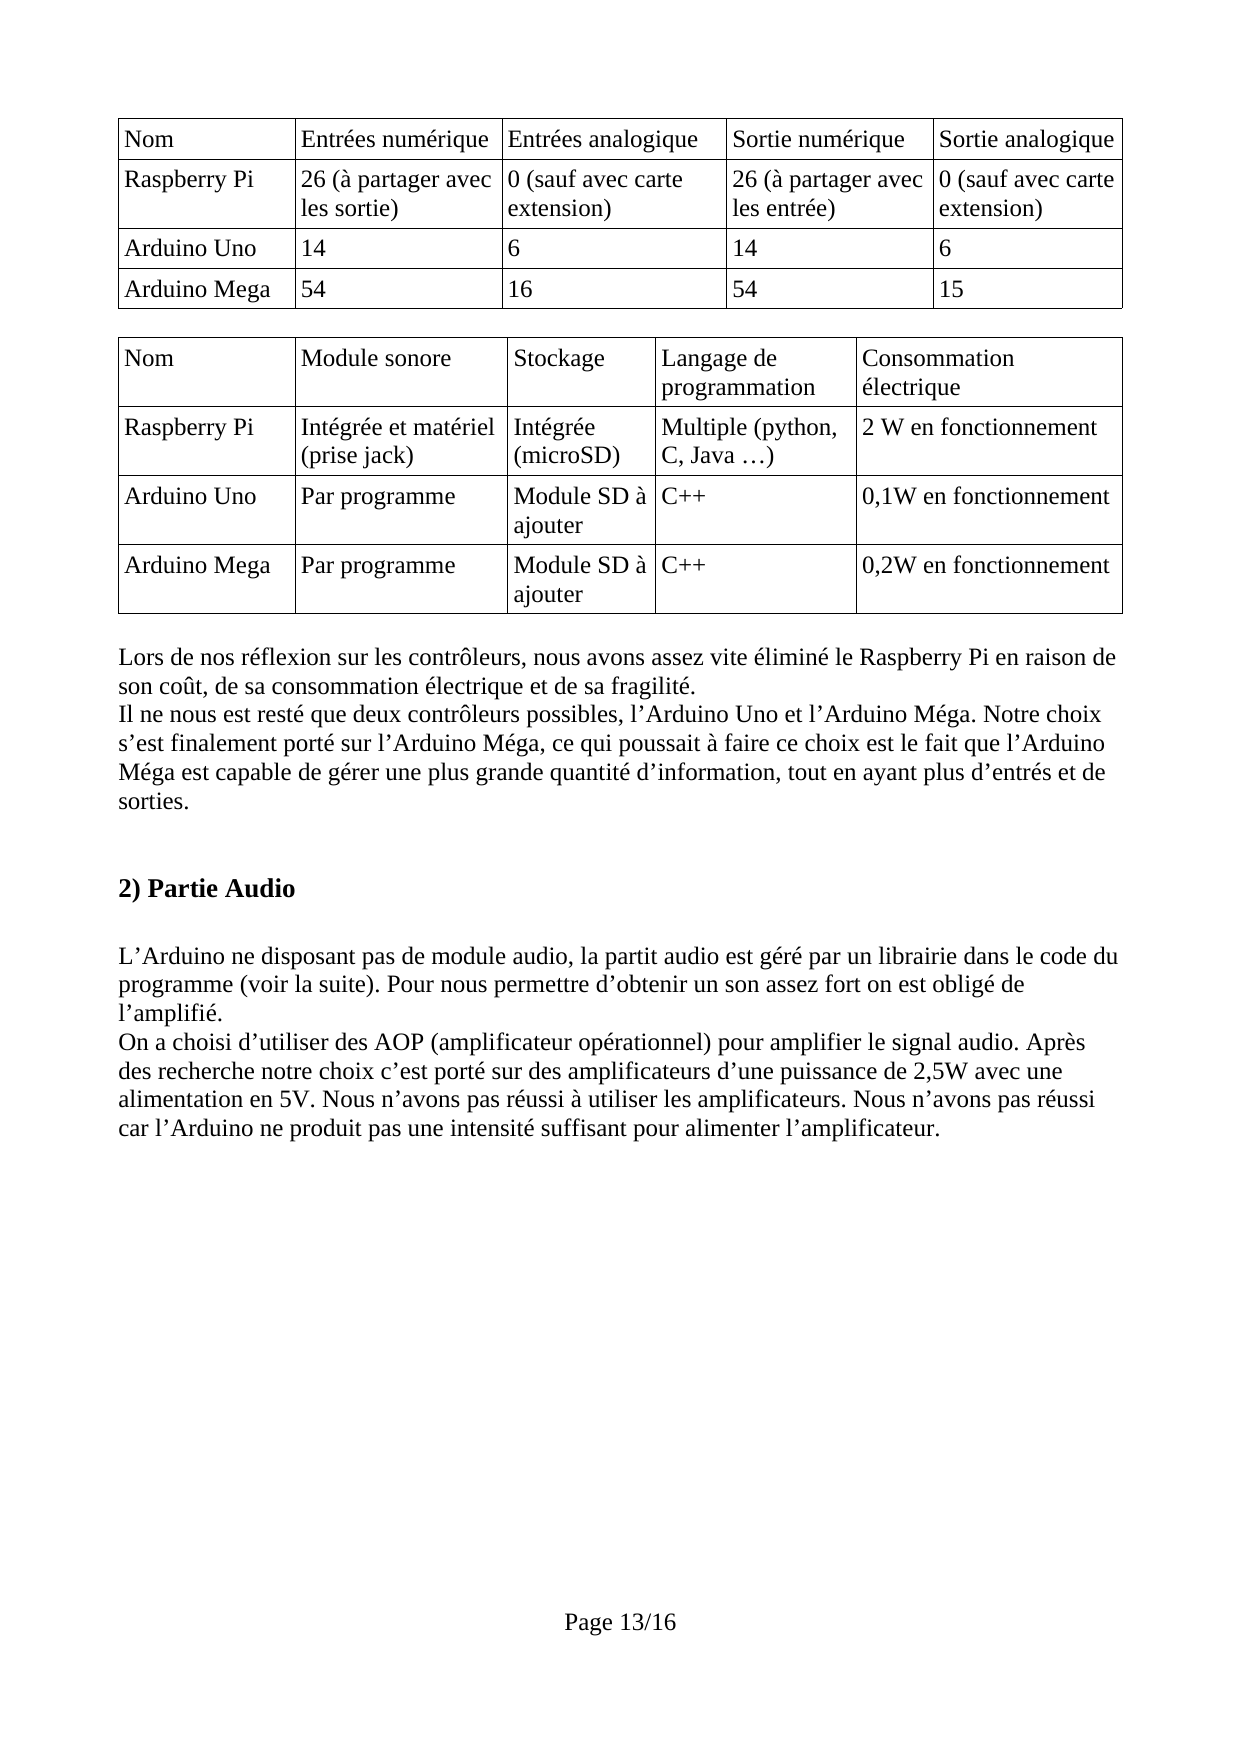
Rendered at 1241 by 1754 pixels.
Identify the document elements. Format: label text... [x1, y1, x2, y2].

table_cell 14 [296, 229, 502, 268]
text L’Arduino ne disposant pas de module audio, la partit audio est géré par un librairie dans le code du programme (voir la suite). Pour nous permettre d’obtenir un son assez fort on est obligé de l’amplifié. [118, 941, 1122, 1027]
table_cell 15 [934, 269, 1122, 308]
table_cell 16 [503, 269, 726, 308]
table_header Stockage [508, 338, 655, 406]
table_header Entrées analogique [503, 119, 726, 158]
table_cell Arduino Uno [119, 476, 295, 544]
table_cell C++ [656, 545, 856, 613]
table_cell 6 [934, 229, 1122, 268]
table_cell 26 (à partager avec les entrée) [727, 160, 933, 227]
table_header Sortie numérique [727, 119, 933, 158]
table_cell 0 (sauf avec carte extension) [934, 160, 1122, 227]
table_header Module sonore [296, 338, 507, 406]
text Il ne nous est resté que deux contrôleurs possibles, l’Arduino Uno et l’Arduino Méga. Notre choix s’est finalement porté sur l’Arduino Méga, ce qui poussait à faire ce choix est le fait que l’Arduino Méga est capable de gérer une plus grande quantité d’information, tout en ayant plus d’entrés et de sorties. [118, 699, 1122, 814]
table_cell 2 W en fonctionnement [857, 407, 1122, 475]
table_cell 6 [503, 229, 726, 268]
table_cell 54 [296, 269, 502, 308]
table_cell Module SD à ajouter [508, 545, 655, 613]
table_header Langage de programmation [656, 338, 856, 406]
table_header Consommation électrique [857, 338, 1122, 406]
table_cell Raspberry Pi [119, 160, 295, 227]
table_header Entrées numérique [296, 119, 502, 158]
table_cell 54 [727, 269, 933, 308]
table_cell Raspberry Pi [119, 407, 295, 475]
table_header Nom [119, 119, 295, 158]
table_header Nom [119, 338, 295, 406]
table_cell C++ [656, 476, 856, 544]
text On a choisi d’utiliser des AOP (amplificateur opérationnel) pour amplifier le signal audio. Après des recherche notre choix c’est porté sur des amplificateurs d’une puissance de 2,5W avec une alimentation en 5V. Nous n’avons pas réussi à utiliser les amplificateurs. Nous n’avons pas réussi car l’Arduino ne produit pas une intensité suffisant pour alimenter l’amplificateur. [118, 1027, 1122, 1142]
table_header Sortie analogique [934, 119, 1122, 158]
table_cell Multiple (python, C, Java …) [656, 407, 856, 475]
table_cell Arduino Mega [119, 269, 295, 308]
table_cell Arduino Mega [119, 545, 295, 613]
table_cell Intégrée et matériel (prise jack) [296, 407, 507, 475]
table_cell 0 (sauf avec carte extension) [503, 160, 726, 227]
table_cell 26 (à partager avec les sortie) [296, 160, 502, 227]
table_cell Module SD à ajouter [508, 476, 655, 544]
table_cell Par programme [296, 476, 507, 544]
table_cell 0,1W en fonctionnement [857, 476, 1122, 544]
subtitle 2) Partie Audio [118, 872, 1122, 904]
text Lors de nos réflexion sur les contrôleurs, nous avons assez vite éliminé le Raspberry Pi en raison de son coût, de sa consommation électrique et de sa fragilité. [118, 642, 1122, 699]
table_cell 14 [727, 229, 933, 268]
table_cell 0,2W en fonctionnement [857, 545, 1122, 613]
table_cell Par programme [296, 545, 507, 613]
table_cell Intégrée (microSD) [508, 407, 655, 475]
table_cell Arduino Uno [119, 229, 295, 268]
